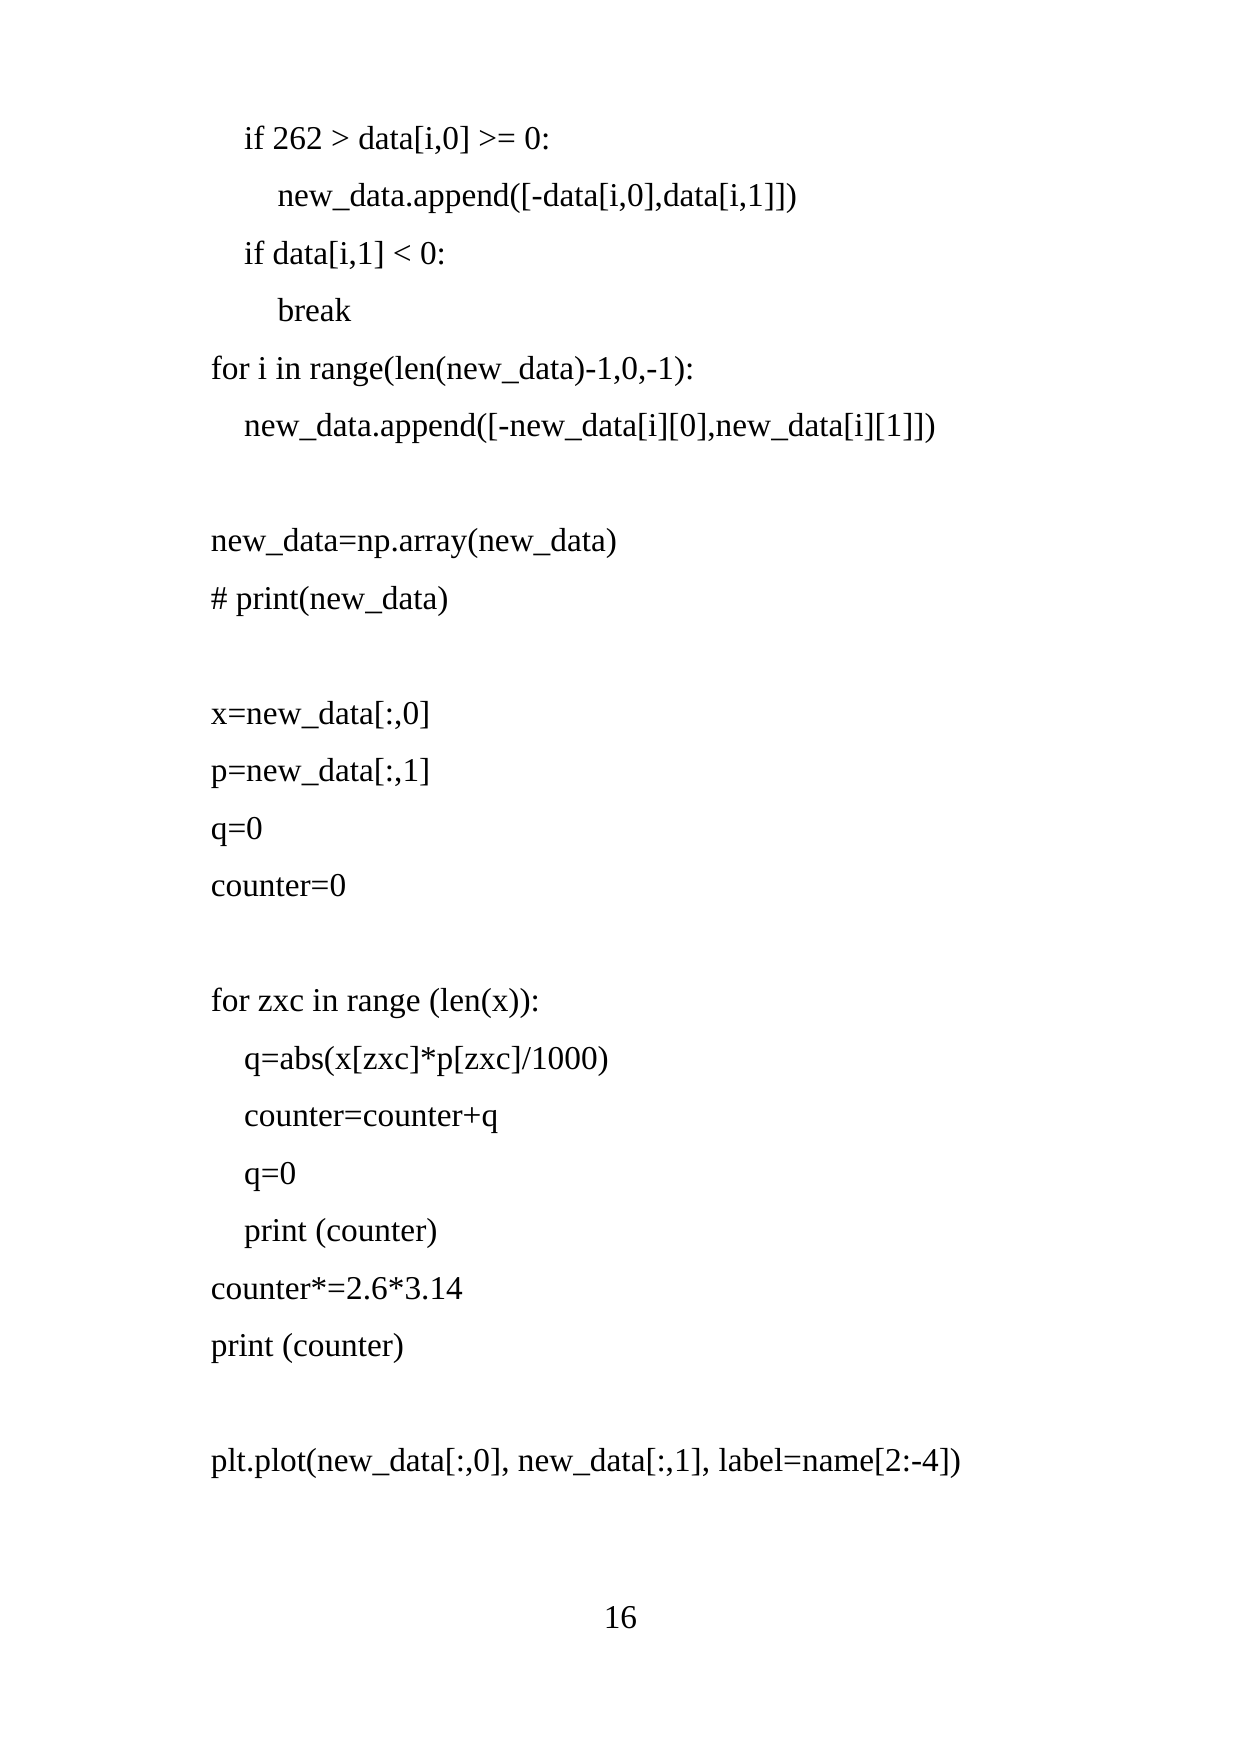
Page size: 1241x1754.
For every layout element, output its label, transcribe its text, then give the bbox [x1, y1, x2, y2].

text counter=counter+q [118, 1096, 1122, 1134]
text new_data.append([-data[i,0],data[i,1]]) [118, 176, 1122, 214]
text q=0 [118, 808, 1122, 846]
text plt.plot(new_data[:,0], new_data[:,1], label=name[2:-4]) [118, 1441, 1122, 1479]
text counter*=2.6*3.14 [118, 1268, 1122, 1306]
text p=new_data[:,1] [118, 751, 1122, 789]
text # print(new_data) [118, 578, 1122, 616]
text if 262 > data[i,0] >= 0: [118, 118, 1122, 156]
text q=0 [118, 1153, 1122, 1191]
text print (counter) [118, 1326, 1122, 1364]
text q=abs(x[zxc]*p[zxc]/1000) [118, 1038, 1122, 1076]
text new_data=np.array(new_data) [118, 521, 1122, 559]
text x=new_data[:,0] [118, 693, 1122, 731]
text break [118, 291, 1122, 329]
text print (counter) [118, 1211, 1122, 1249]
text for i in range(len(new_data)-1,0,-1): [118, 348, 1122, 386]
text new_data.append([-new_data[i][0],new_data[i][1]]) [118, 406, 1122, 444]
text for zxc in range (len(x)): [118, 981, 1122, 1019]
text counter=0 [118, 866, 1122, 904]
text if data[i,1] < 0: [118, 233, 1122, 271]
